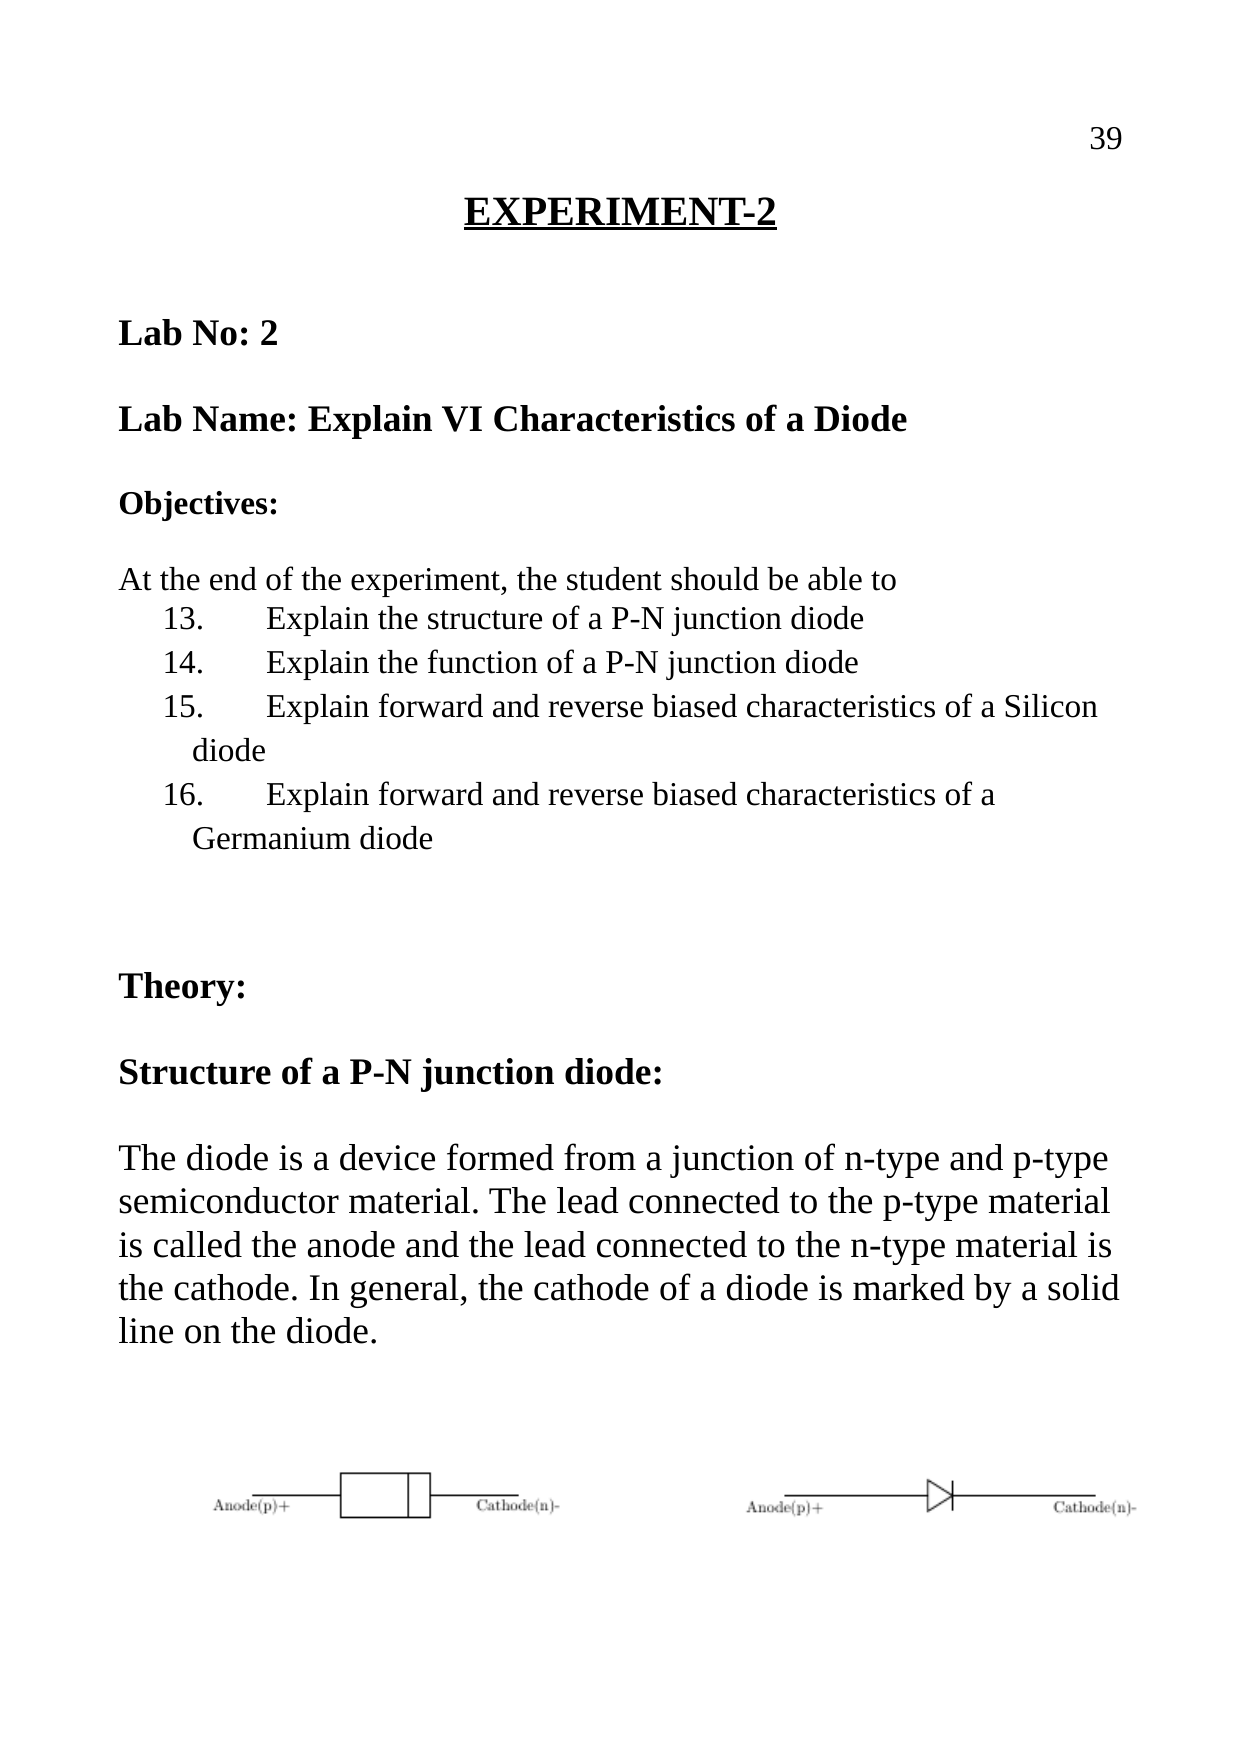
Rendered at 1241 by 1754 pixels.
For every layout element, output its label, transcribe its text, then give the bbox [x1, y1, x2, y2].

list Explain forward and reverse biased characteristics of a Silicon diode [162, 686, 1122, 768]
list Explain the function of a P-N junction diode [162, 642, 1122, 680]
text Objectives: At the end of the experiment, the student should be able to [118, 483, 1122, 598]
text Lab Name: Explain VI Characteristics of a Diode [118, 397, 1122, 440]
list Explain forward and reverse biased characteristics of a Germanium diode [162, 774, 1122, 857]
text Structure of a P-N junction diode: [118, 1049, 1122, 1093]
text Theory: [118, 963, 1122, 1006]
text The diode is a device formed from a junction of n-type and p-type semiconductor material. The lead connected to the p-type material is called the anode and the lead connected to the n-type material is the cathode. In general, the cathode of a diode is marked by a solid line on the diode. [118, 1136, 1122, 1351]
picture [719, 1432, 1157, 1541]
picture [207, 1438, 588, 1558]
text EXPERIMENT-2 [118, 186, 1122, 234]
list Explain the structure of a P-N junction diode [162, 598, 1122, 636]
text Lab No: 2 [118, 311, 1122, 354]
